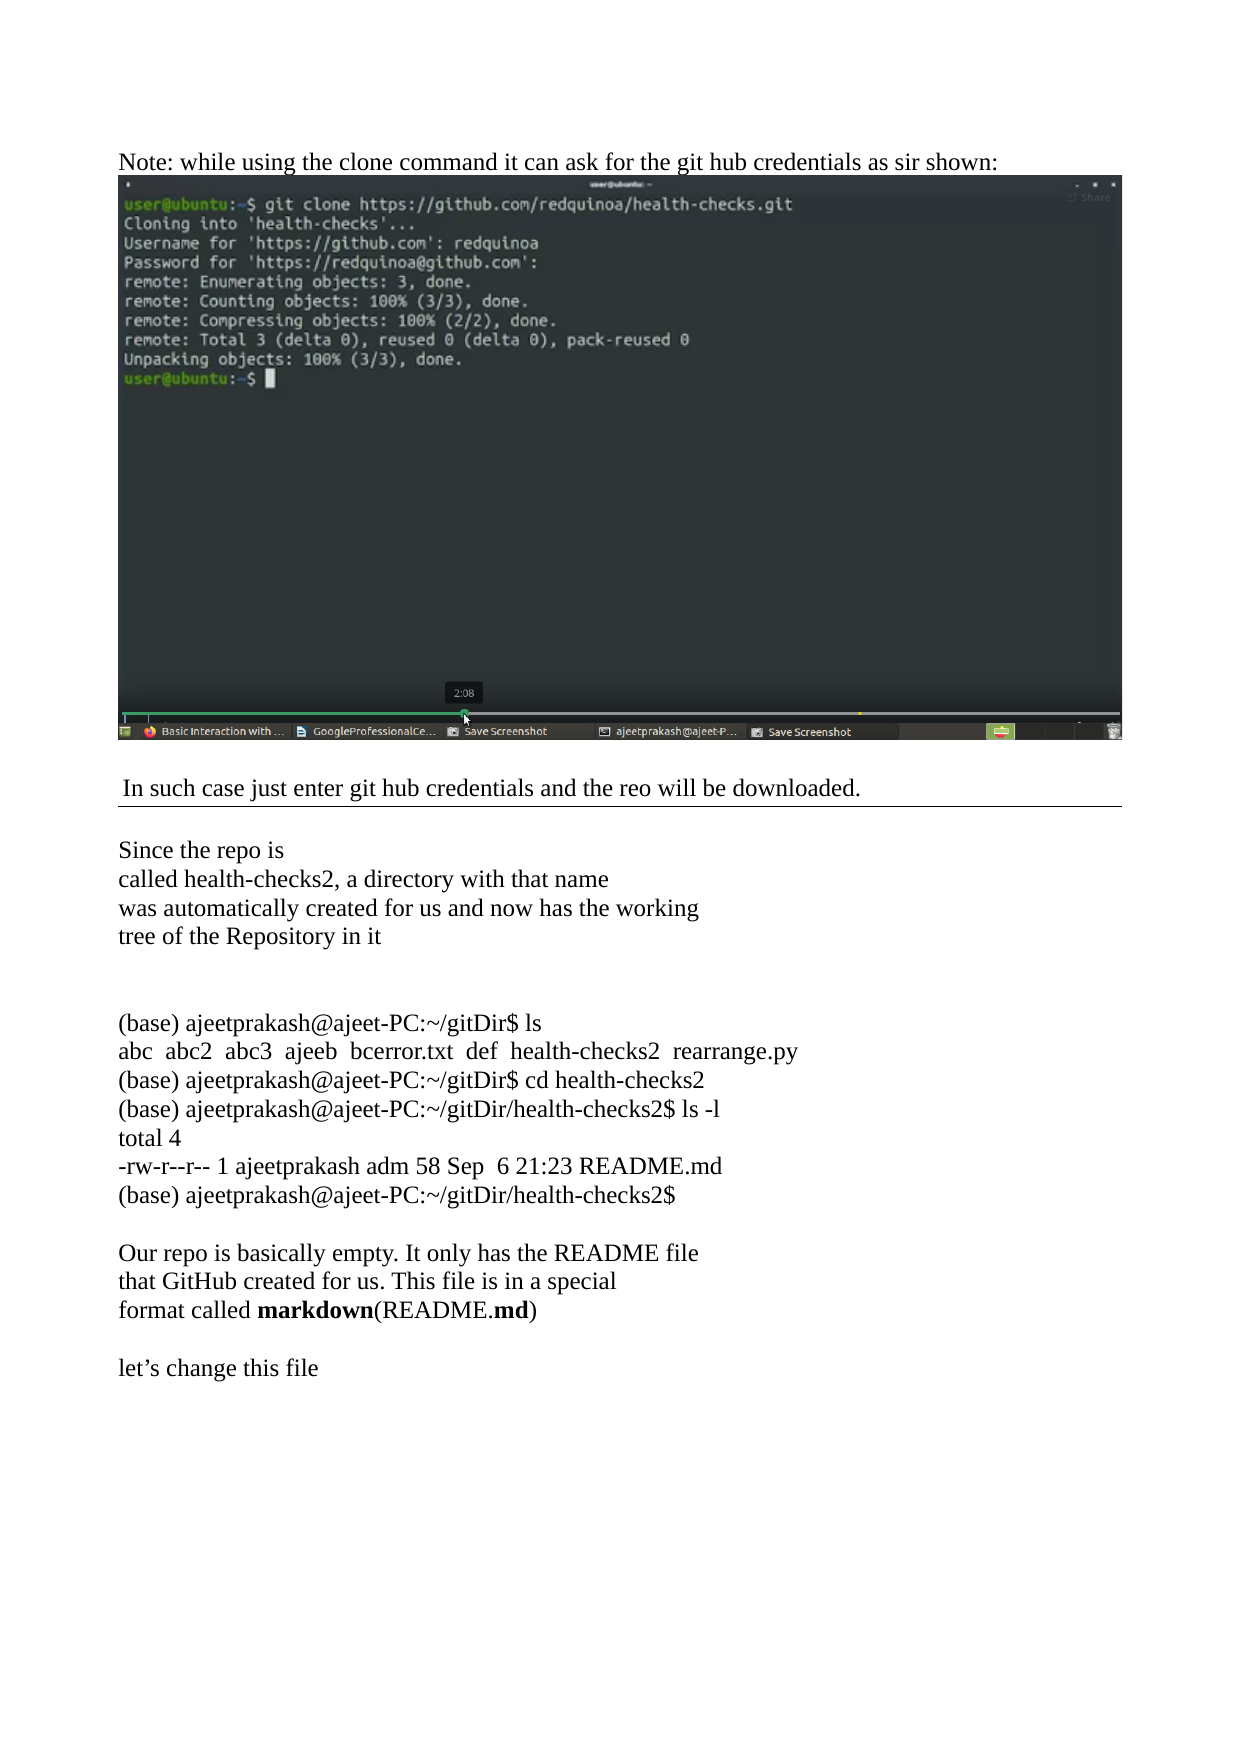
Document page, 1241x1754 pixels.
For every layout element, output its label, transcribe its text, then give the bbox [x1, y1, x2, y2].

text (base) ajeetprakash@ajeet-PC:~/gitDir/health-checks2$ ls -l [118, 1094, 1122, 1123]
text (base) ajeetprakash@ajeet-PC:~/gitDir$ cd health-checks2 [118, 1065, 1122, 1094]
text tree of the Repository in it [118, 921, 1122, 950]
text (base) ajeetprakash@ajeet-PC:~/gitDir$ ls [118, 1008, 1122, 1036]
text format called markdown(README.md) [118, 1295, 1122, 1324]
text Since the repo is [118, 835, 1122, 864]
text Our repo is basically empty. It only has the README file [118, 1238, 1122, 1266]
text that GitHub created for us. This file is in a special [118, 1266, 1122, 1295]
text total 4 [118, 1123, 1122, 1151]
text Note: while using the clone command it can ask for the git hub credentials as sir shown: [118, 147, 1122, 175]
text In such case just enter git hub credentials and the reo will be downloaded. [118, 769, 1122, 806]
text -rw-r--r-- 1 ajeetprakash adm 58 Sep 6 21:23 README.md [118, 1151, 1122, 1180]
picture [118, 175, 1123, 740]
text was automatically created for us and now has the working [118, 893, 1122, 921]
text called health-checks2, a directory with that name [118, 864, 1122, 893]
text (base) ajeetprakash@ajeet-PC:~/gitDir/health-checks2$ [118, 1180, 1122, 1209]
text abc abc2 abc3 ajeeb bcerror.txt def health-checks2 rearrange.py [118, 1036, 1122, 1065]
text let’s change this file [118, 1353, 1122, 1381]
